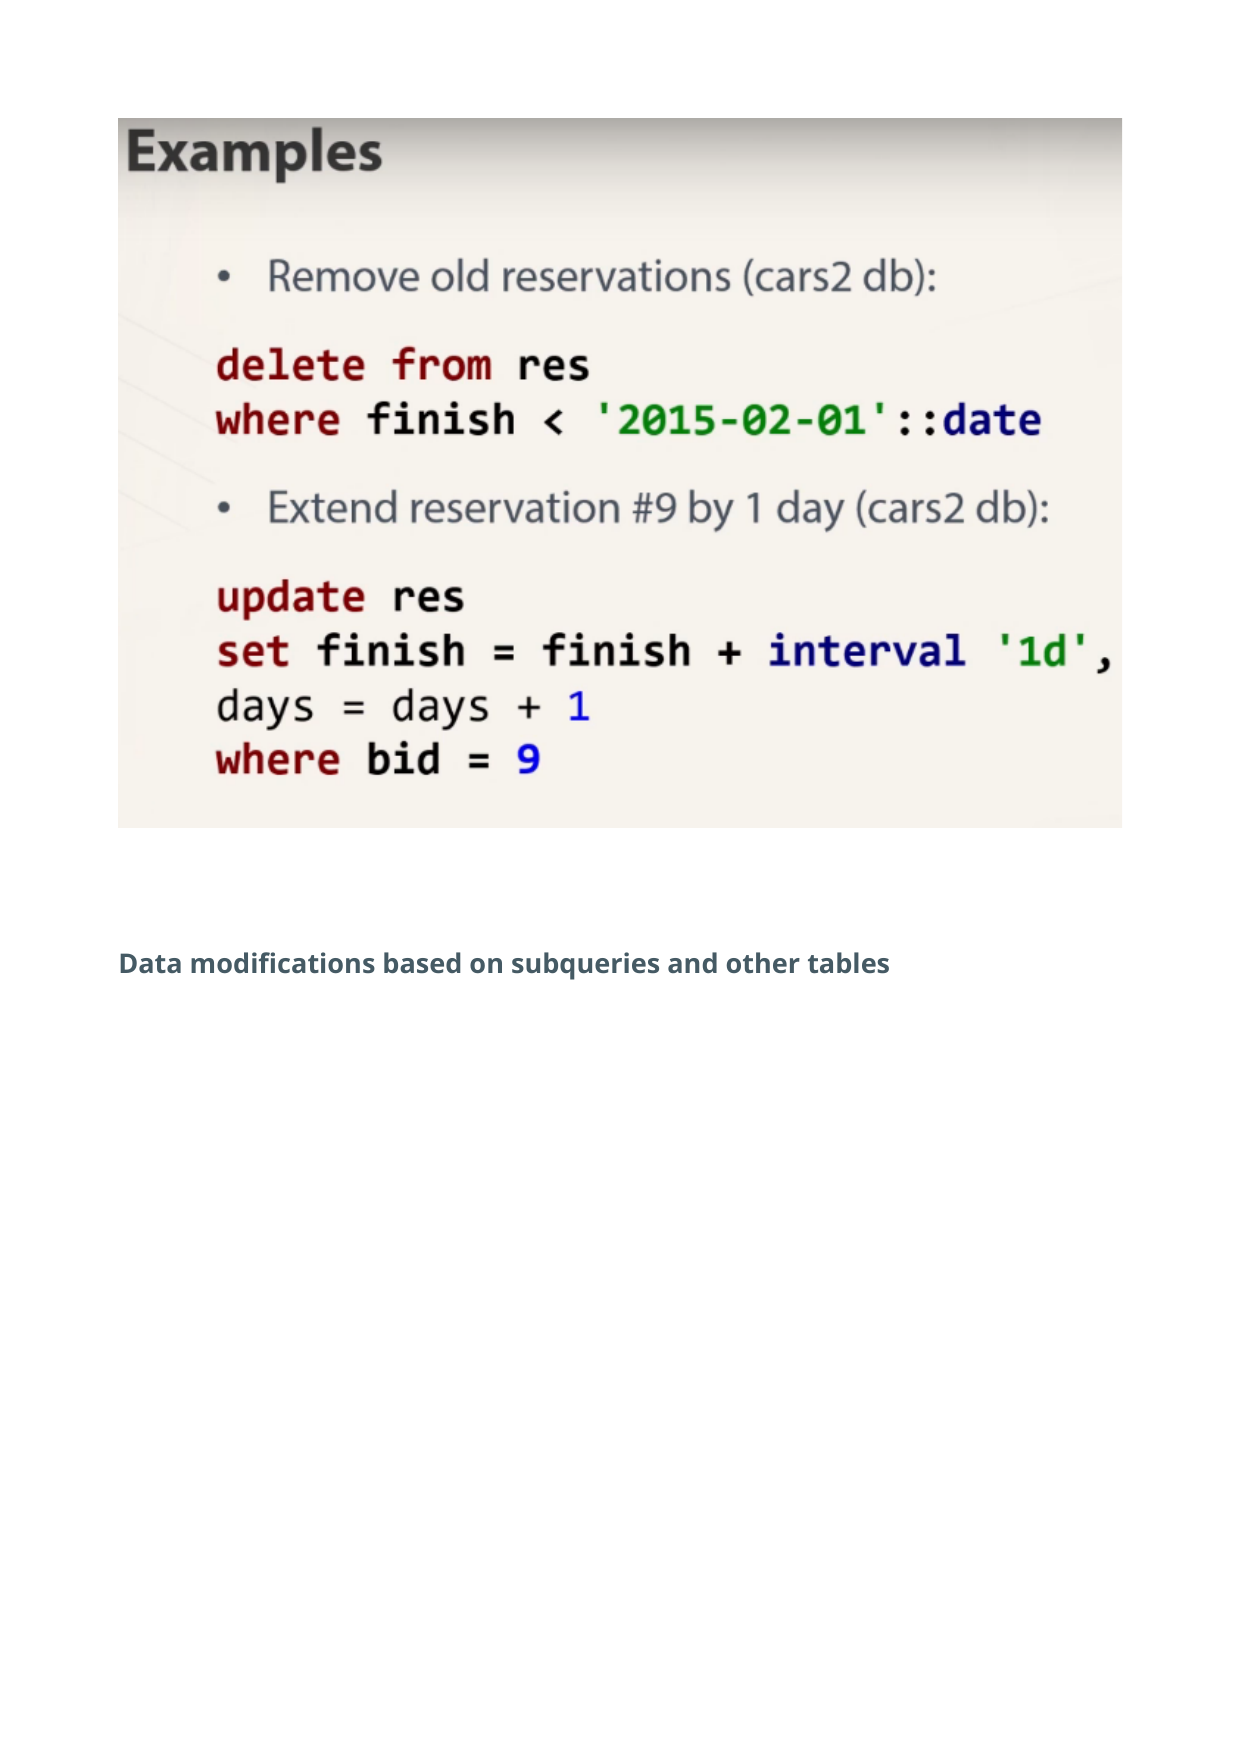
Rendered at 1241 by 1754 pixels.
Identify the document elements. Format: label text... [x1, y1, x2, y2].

picture [118, 118, 1123, 828]
subtitle Data modifications based on subqueries and other tables [118, 945, 1122, 982]
